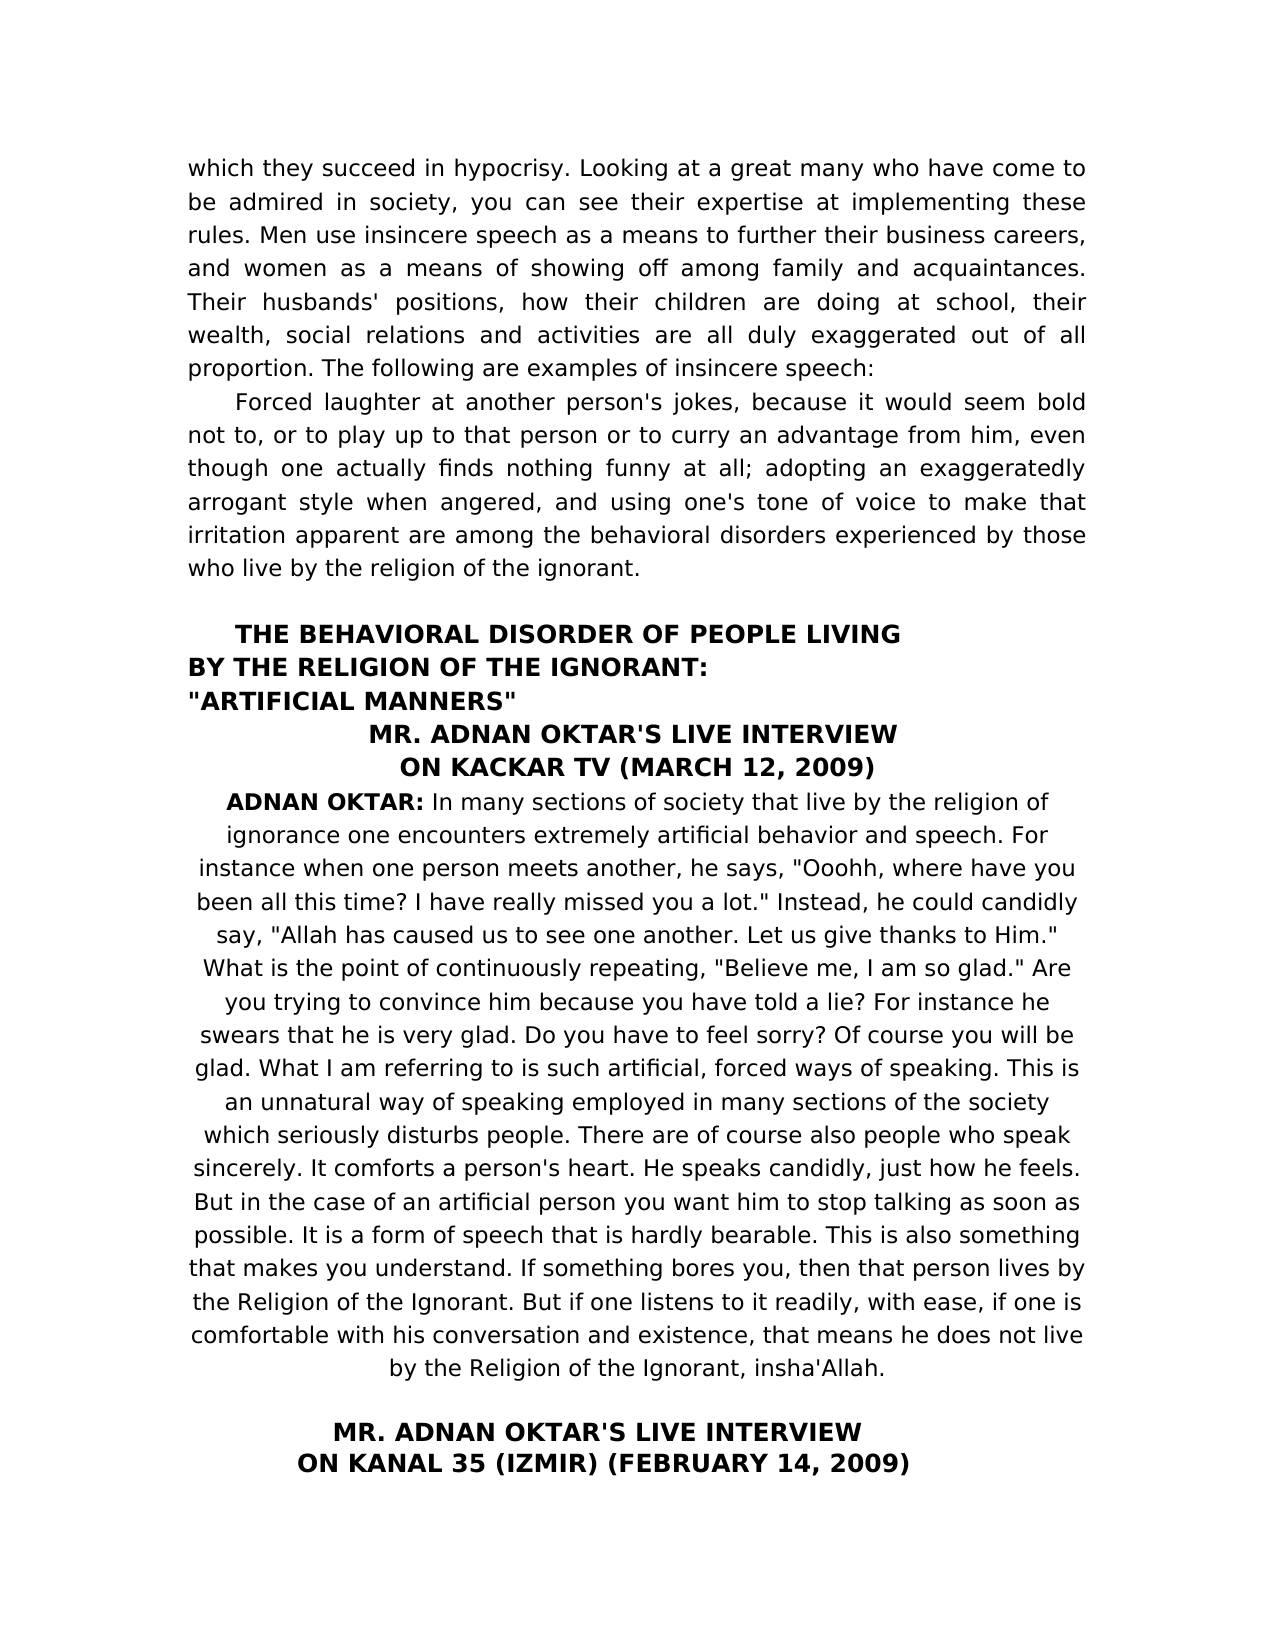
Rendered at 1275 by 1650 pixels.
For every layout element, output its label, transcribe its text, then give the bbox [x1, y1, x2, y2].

text MR. ADNAN OKTAR'S LIVE INTERVIEW ON KACKAR TV (MARCH 12, 2009) [187, 717, 1087, 783]
text which they succeed in hypocrisy. Looking at a great many who have come to be admired in society, you can see their expertise at implementing these rules. Men use insincere speech as a means to further their business careers, and women as a means of showing off among family and acquaintances. Their husbands' positions, how their children are doing at school, their wealth, social relations and activities are all duly exaggerated out of all proportion. The following are examples of insincere speech: [187, 150, 1087, 383]
text MR. ADNAN OKTAR'S LIVE INTERVIEW ON KANAL 35 (IZMIR) (FEBRUARY 14, 2009) [297, 1417, 978, 1479]
text THE BEHAVIORAL DISORDER OF PEOPLE LIVING BY THE RELIGION OF THE IGNORANT: "ARTIFICIAL MANNERS" [187, 617, 1087, 717]
text Forced laughter at another person's jokes, because it would seem bold not to, or to play up to that person or to curry an advantage from him, even though one actually finds nothing funny at all; adopting an exaggeratedly arrogant style when angered, and using one's tone of voice to make that irritation apparent are among the behavioral disorders experienced by those who live by the religion of the ignorant. [187, 383, 1087, 583]
text ADNAN OKTAR: In many sections of society that live by the religion of ignorance one encounters extremely artificial behavior and speech. For instance when one person meets another, he says, "Ooohh, where have you been all this time? I have really missed you a lot." Instead, he could candidly say, "Allah has caused us to see one another. Let us give thanks to Him." What is the point of continuously repeating, "Believe me, I am so glad." Are you trying to convince him because you have told a lie? For instance he swears that he is very glad. Do you have to feel sorry? Of course you will be glad. What I am referring to is such artificial, forced ways of speaking. This is an unnatural way of speaking employed in many sections of the society which seriously disturbs people. There are of course also people who speak sincerely. It comforts a person's heart. He speaks candidly, just how he feels. But in the case of an artificial person you want him to stop talking as soon as possible. It is a form of speech that is hardly bearable. This is also something that makes you understand. If something bores you, then that person lives by the Religion of the Ignorant. But if one listens to it readily, with ease, if one is comfortable with his conversation and existence, that means he does not live by the Religion of the Ignorant, insha'Allah. [187, 783, 1087, 1383]
